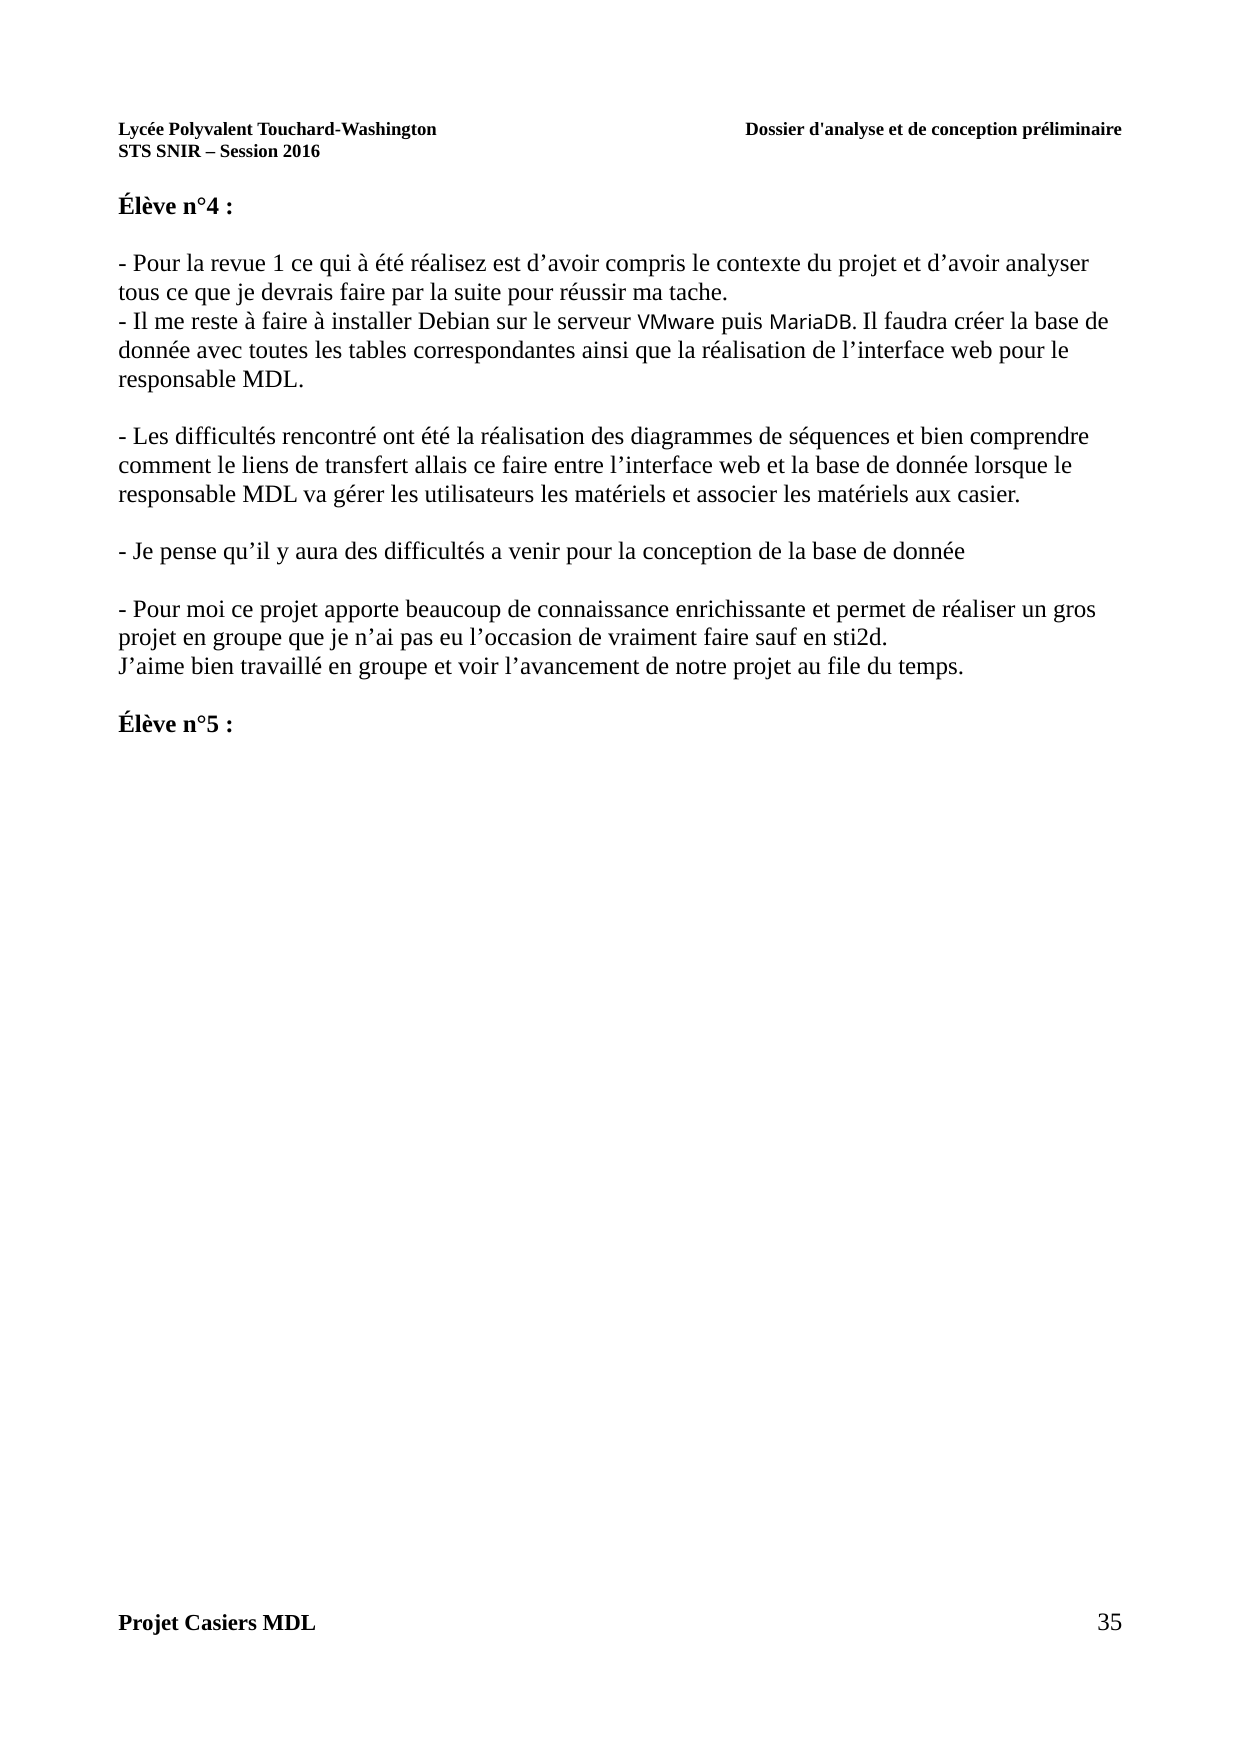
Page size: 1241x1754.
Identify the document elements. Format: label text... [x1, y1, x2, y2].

text J’aime bien travaillé en groupe et voir l’avancement de notre projet au file du temps. [118, 651, 1122, 680]
text - Pour moi ce projet apporte beaucoup de connaissance enrichissante et permet de réaliser un gros projet en groupe que je n’ai pas eu l’occasion de vraiment faire sauf en sti2d. [118, 594, 1122, 651]
text Élève n°4 : [118, 191, 1122, 219]
text - Je pense qu’il y aura des difficultés a venir pour la conception de la base de donnée [118, 536, 1122, 565]
text Élève n°5 : [118, 709, 1122, 737]
text - Pour la revue 1 ce qui à été réalisez est d’avoir compris le contexte du projet et d’avoir analyser tous ce que je devrais faire par la suite pour réussir ma tache. [118, 248, 1122, 306]
text - Il me reste à faire à installer Debian sur le serveur VMware puis MariaDB. Il faudra créer la base de donnée avec toutes les tables correspondantes ainsi que la réalisation de l’interface web pour le responsable MDL. [118, 306, 1122, 392]
text - Les difficultés rencontré ont été la réalisation des diagrammes de séquences et bien comprendre comment le liens de transfert allais ce faire entre l’interface web et la base de donnée lorsque le responsable MDL va gérer les utilisateurs les matériels et associer les matériels aux casier. [118, 421, 1122, 507]
